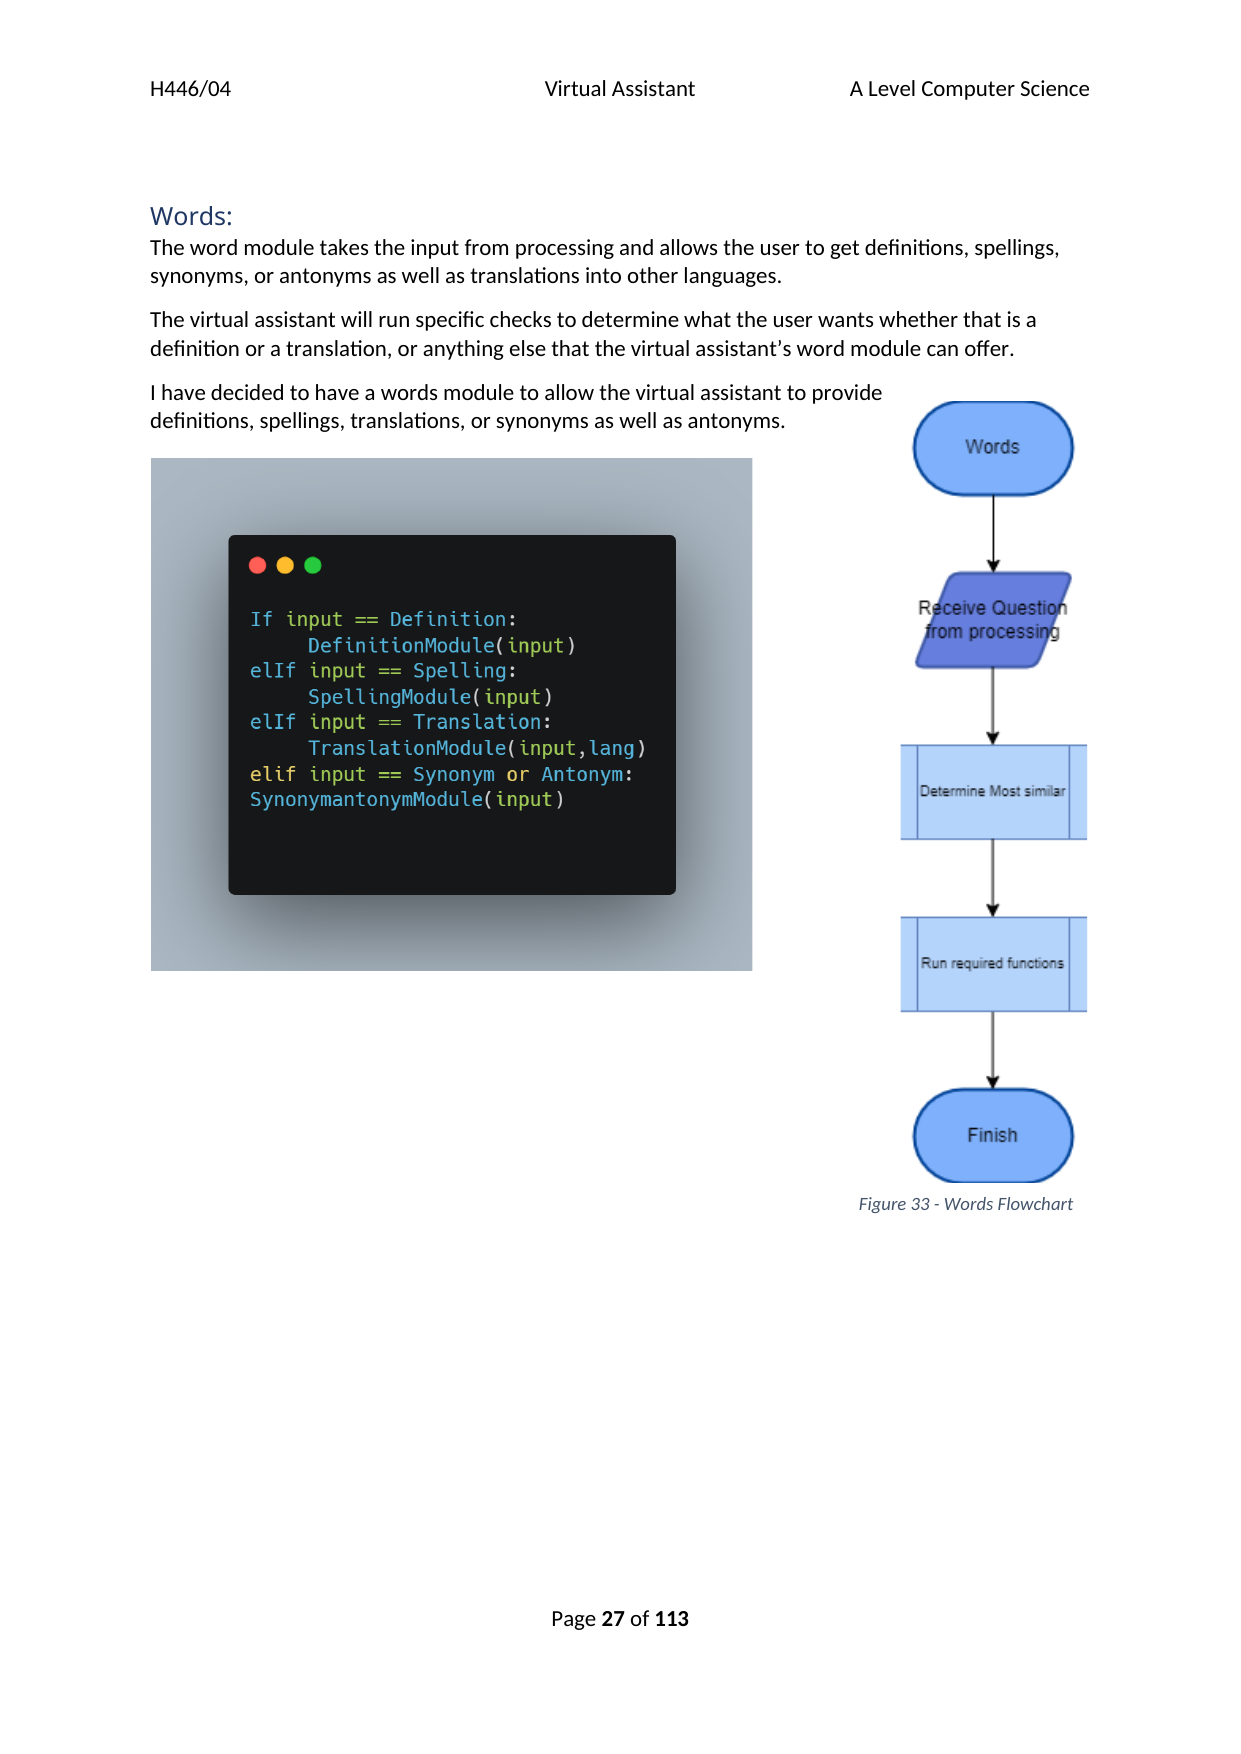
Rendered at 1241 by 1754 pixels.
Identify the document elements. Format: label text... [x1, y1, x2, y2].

text Figure 33 - Words Flowchart [859, 1192, 1160, 1215]
text I have decided to have a words module to allow the virtual assistant to provide definitions, spellings, translations, or synonyms as well as antonyms. [150, 378, 1090, 434]
text The word module takes the input from processing and allows the user to get definitions, spellings, synonyms, or antonyms as well as translations into other languages. [150, 233, 1090, 289]
subtitle Words: [150, 199, 1090, 233]
text The virtual assistant will run specific checks to determine what the user wants whether that is a definition or a translation, or anything else that the virtual assistant’s word module can offer. [150, 306, 1090, 362]
